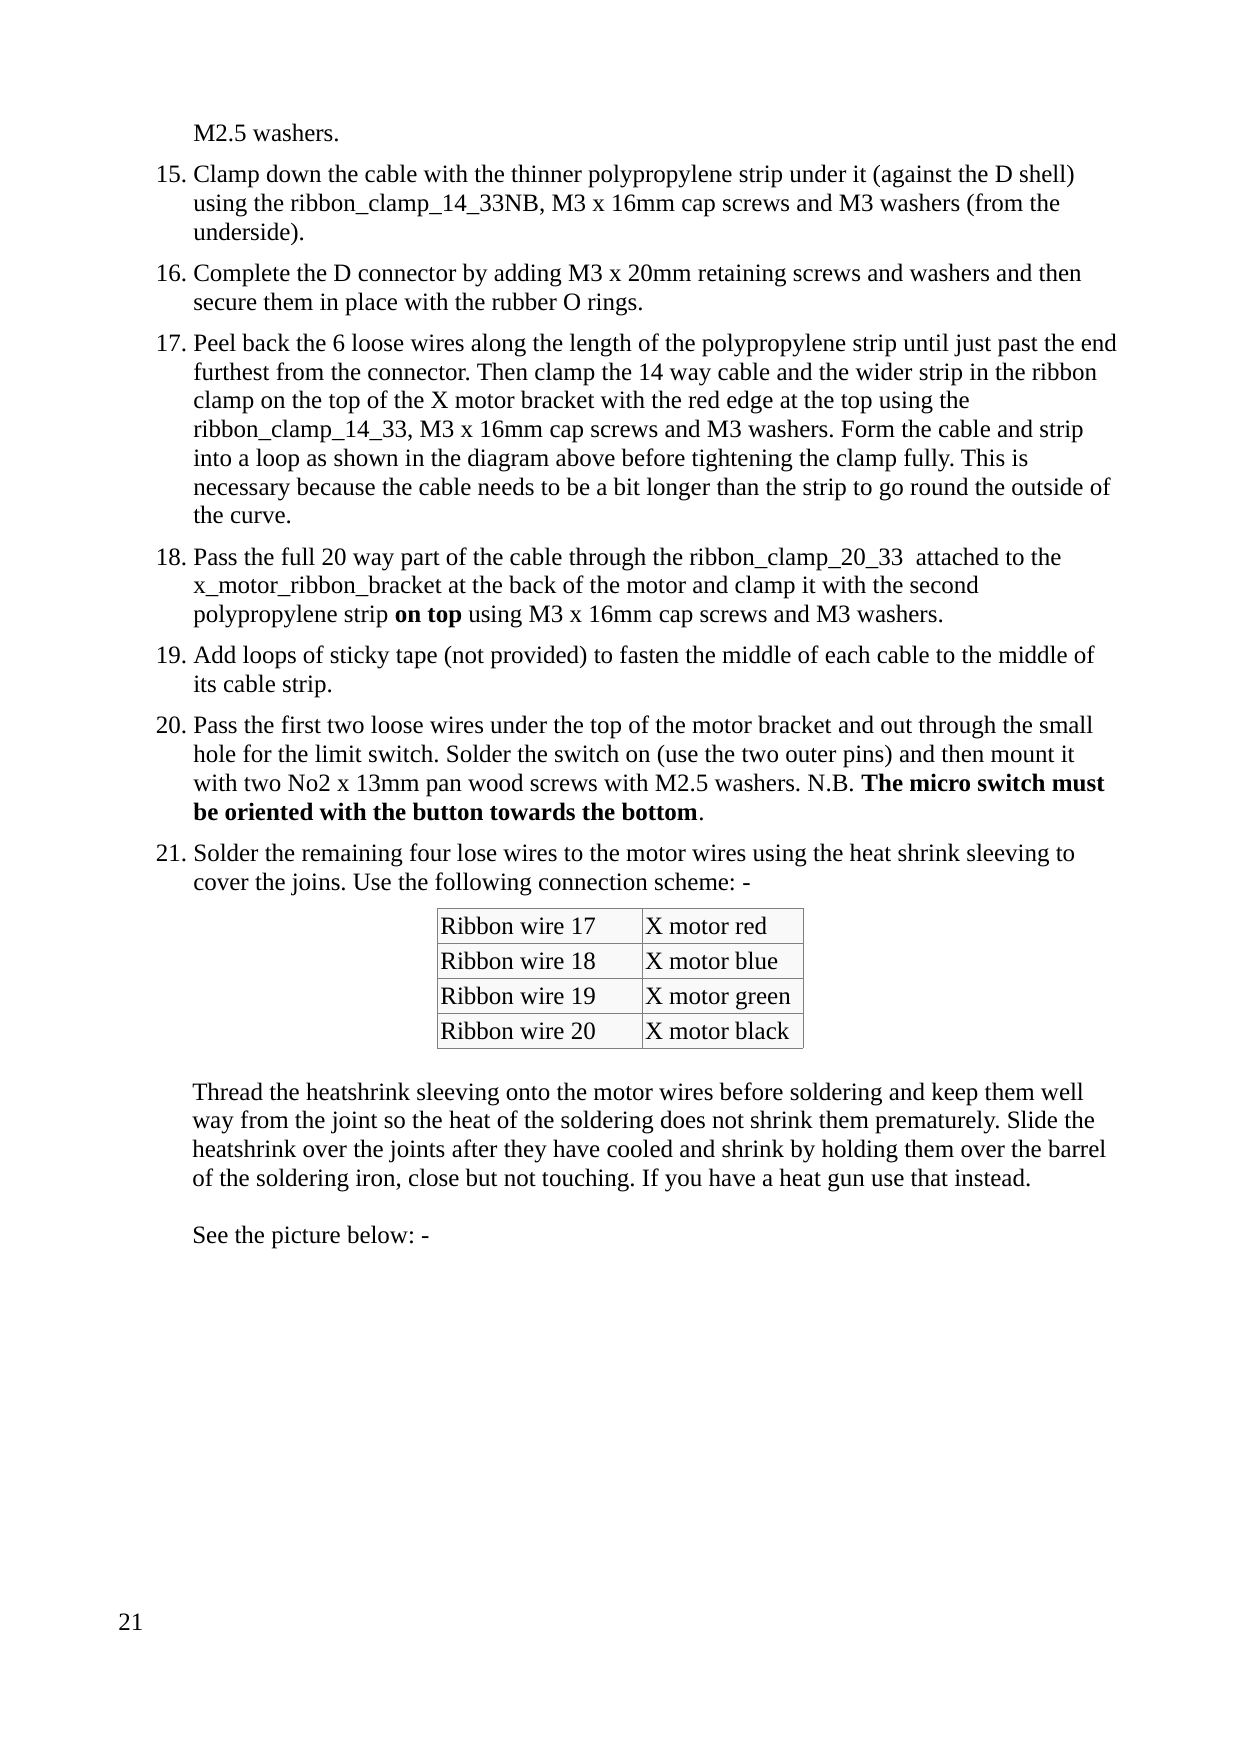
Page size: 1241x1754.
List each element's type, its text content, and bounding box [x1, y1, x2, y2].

list Pass the full 20 way part of the cable through the ribbon_clamp_20_33 attached to the x_motor_ribbon_bracket at the back of the motor and clamp it with the second polypropylene strip on top using M3 x 16mm cap screws and M3 washers. [156, 542, 1122, 628]
table_cell Ribbon wire 19 [438, 979, 642, 1013]
table_cell X motor green [643, 979, 803, 1013]
list M2.5 washers. [156, 118, 1122, 147]
table_cell Ribbon wire 20 [438, 1014, 642, 1048]
list Add loops of sticky tape (not provided) to fasten the middle of each cable to the middle of its cable strip. [156, 641, 1122, 698]
list Pass the first two loose wires under the top of the motor bracket and out through the small hole for the limit switch. Solder the switch on (use the two outer pins) and then mount it with two No2 x 13mm pan wood screws with M2.5 washers. N.B. The micro switch must be oriented with the button towards the bottom. [156, 711, 1122, 826]
table_cell Ribbon wire 18 [438, 944, 642, 978]
list Complete the D connector by adding M3 x 20mm retaining screws and washers and then secure them in place with the rubber O rings. [156, 258, 1122, 316]
table_header Ribbon wire 17 [438, 909, 642, 943]
list Clamp down the cable with the thinner polypropylene strip under it (against the D shell) using the ribbon_clamp_14_33NB, M3 x 16mm cap screws and M3 washers (from the underside). [156, 159, 1122, 246]
table_cell X motor black [643, 1014, 803, 1048]
text See the picture below: - [192, 1220, 1122, 1249]
list Peel back the 6 loose wires along the length of the polypropylene strip until just past the end furthest from the connector. Then clamp the 14 way cable and the wider strip in the ribbon clamp on the top of the X motor bracket with the red edge at the top using the ribbon_clamp_14_33, M3 x 16mm cap screws and M3 washers. Form the cable and strip into a loop as shown in the diagram above before tightening the clamp fully. This is necessary because the cable needs to be a bit longer than the strip to go round the outside of the curve. [156, 328, 1122, 529]
table_header X motor red [643, 909, 803, 943]
text Thread the heatshrink sleeving onto the motor wires before soldering and keep them well way from the joint so the heat of the soldering does not shrink them prematurely. Slide the heatshrink over the joints after they have cooled and shrink by holding them over the barrel of the soldering iron, close but not touching. If you have a heat gun use that instead. [192, 1077, 1122, 1192]
table_cell X motor blue [643, 944, 803, 978]
list Solder the remaining four lose wires to the motor wires using the heat shrink sleeving to cover the joins. Use the following connection scheme: - [156, 838, 1122, 896]
